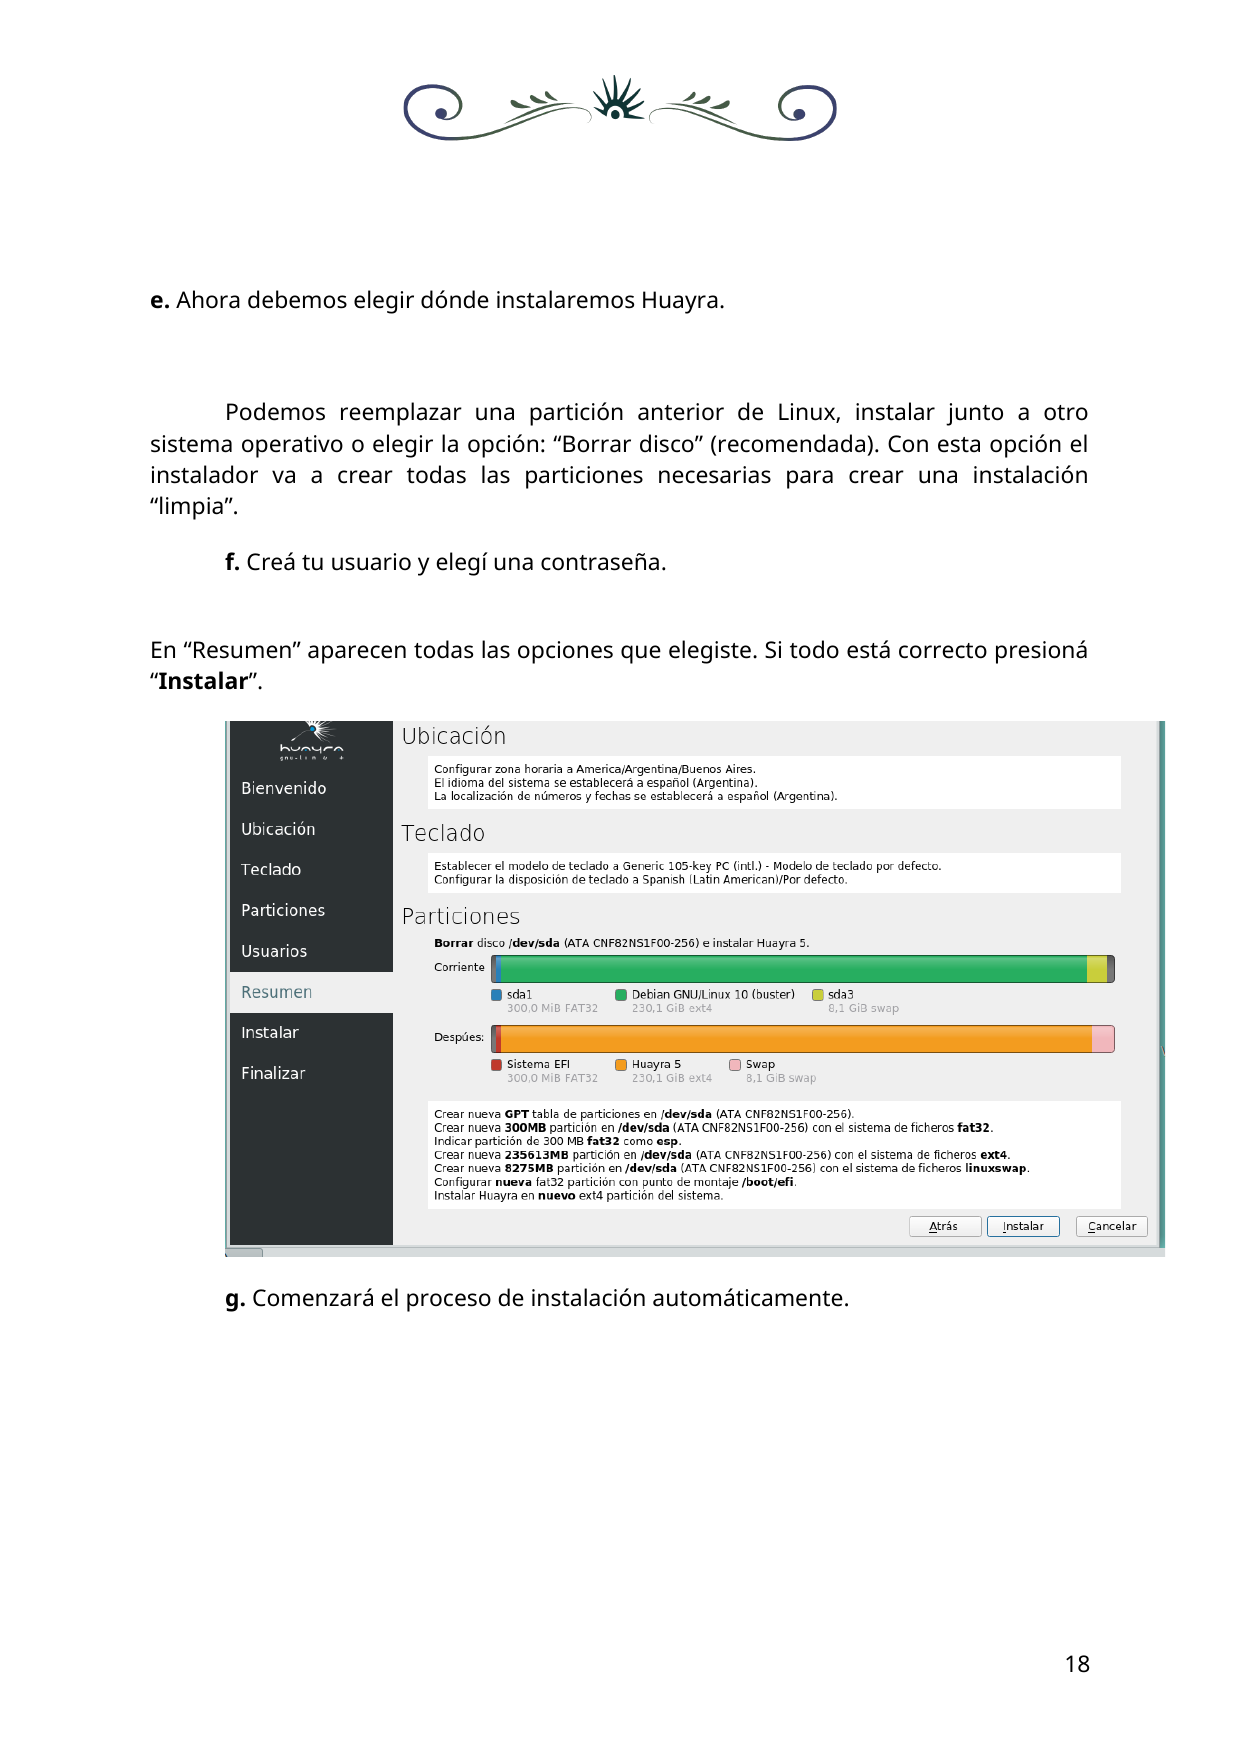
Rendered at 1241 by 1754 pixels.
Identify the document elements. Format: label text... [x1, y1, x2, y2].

text e. Ahora debemos elegir dónde instalaremos Huayra. [150, 221, 1090, 315]
picture [225, 721, 1166, 1257]
text En “Resumen” aparecen todas las opciones que elegiste. Si todo está correcto presioná “Instalar”. [150, 603, 1090, 696]
text f. Creá tu usuario y elegí una contraseña. [150, 546, 1090, 578]
text Podemos reemplazar una partición anterior de Linux, instalar junto a otro sistema operativo o elegir la opción: “Borrar disco” (recomendada). Con esta opción el instalador va a crear todas las particiones necesarias para crear una instalación “limpia”. [150, 396, 1090, 521]
text g. Comenzará el proceso de instalación automáticamente. [150, 1282, 1090, 1313]
picture [403, 75, 837, 141]
